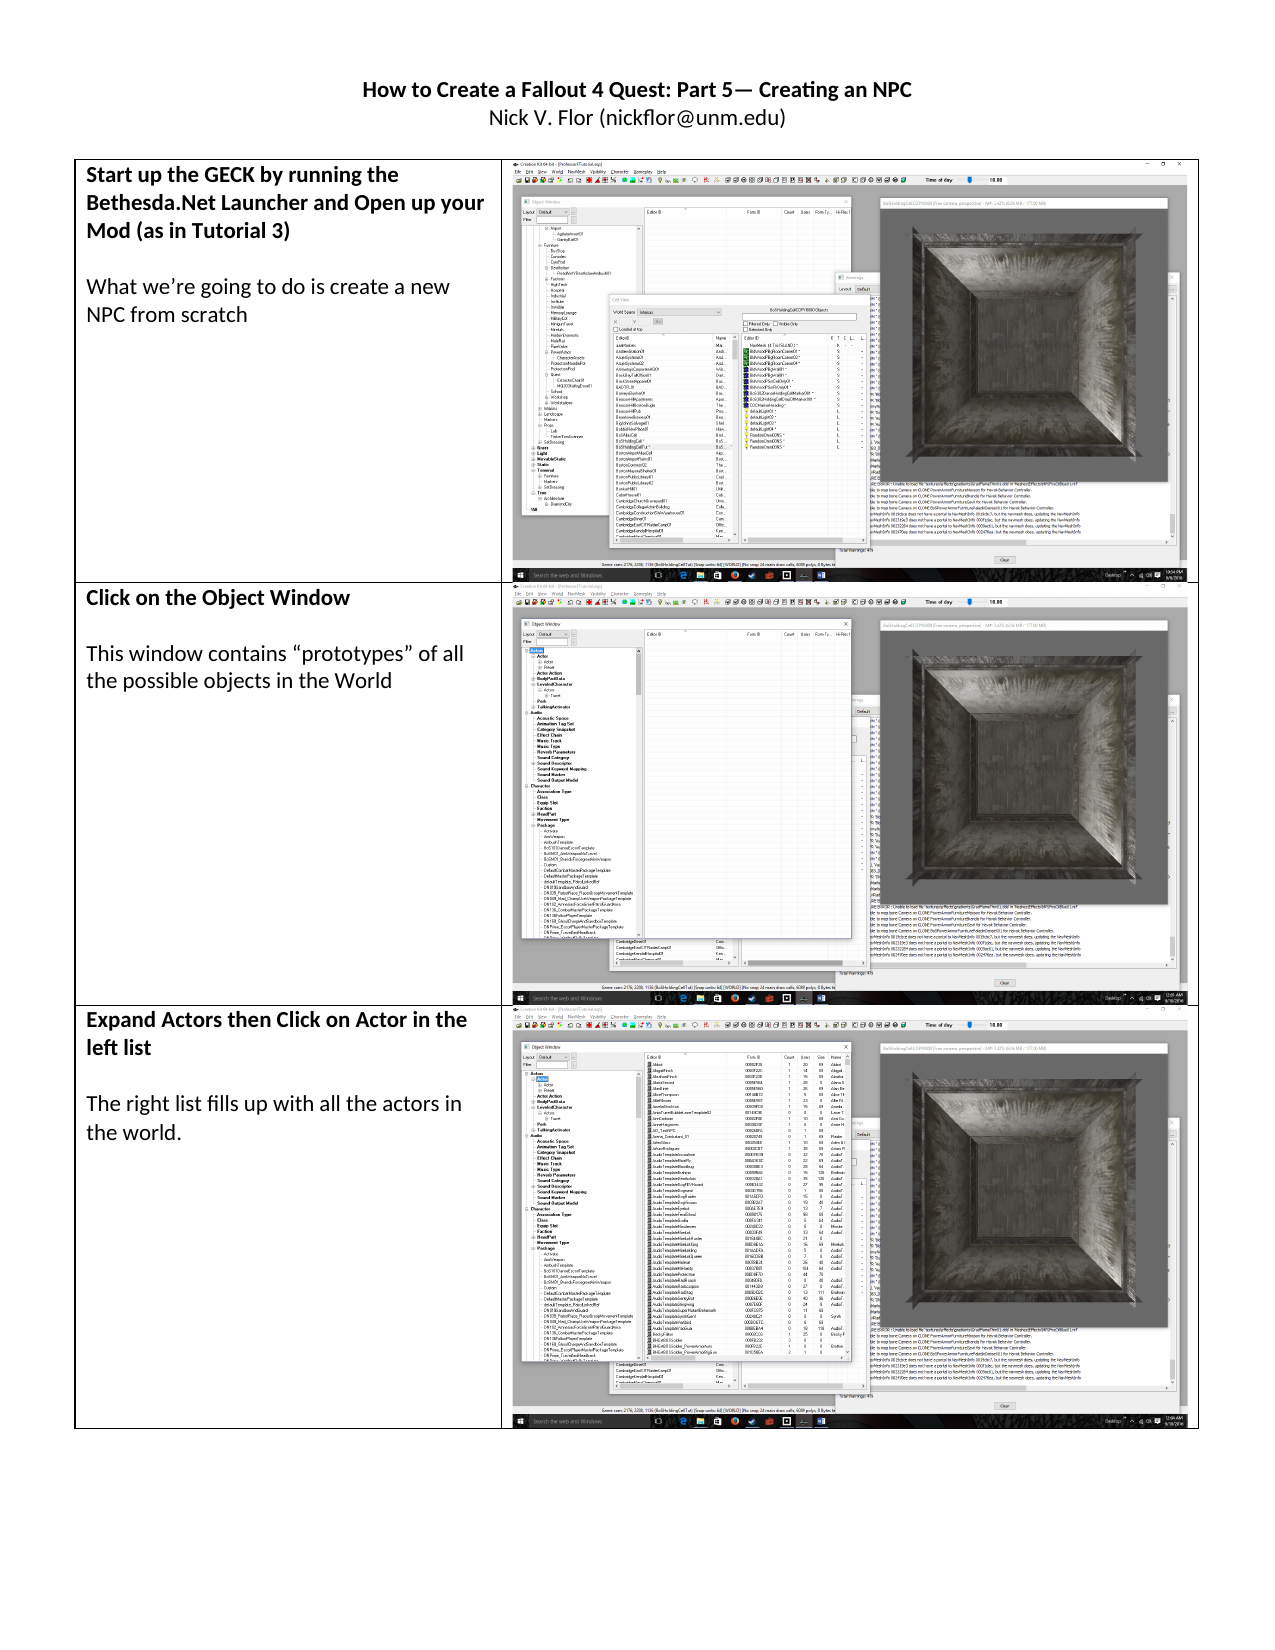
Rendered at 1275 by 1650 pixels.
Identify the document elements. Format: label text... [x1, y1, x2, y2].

table_cell Expand Actors then Click on Actor in the left list The right list fills up with all the actors in the world. [76, 1006, 501, 1427]
table_header Start up the GECK by running the Bethesda.Net Launcher and Open up your Mod (as in Tutorial 3) What we’re going to do is create a new NPC from scratch [76, 160, 501, 582]
table_cell Click on the Object Window This window contains “prototypes” of all the possible objects in the World [76, 583, 501, 1004]
table_header [502, 160, 512, 582]
table_cell [502, 583, 512, 1004]
table_cell [1188, 1006, 1198, 1427]
table_cell [1188, 583, 1198, 1004]
table_header [1188, 160, 1198, 582]
text Nick V. Flor (nickflor@unm.edu) [75, 103, 1200, 131]
table_cell [502, 1006, 512, 1427]
text How to Create a Fallout 4 Quest: Part 5— Creating an NPC [75, 75, 1200, 103]
